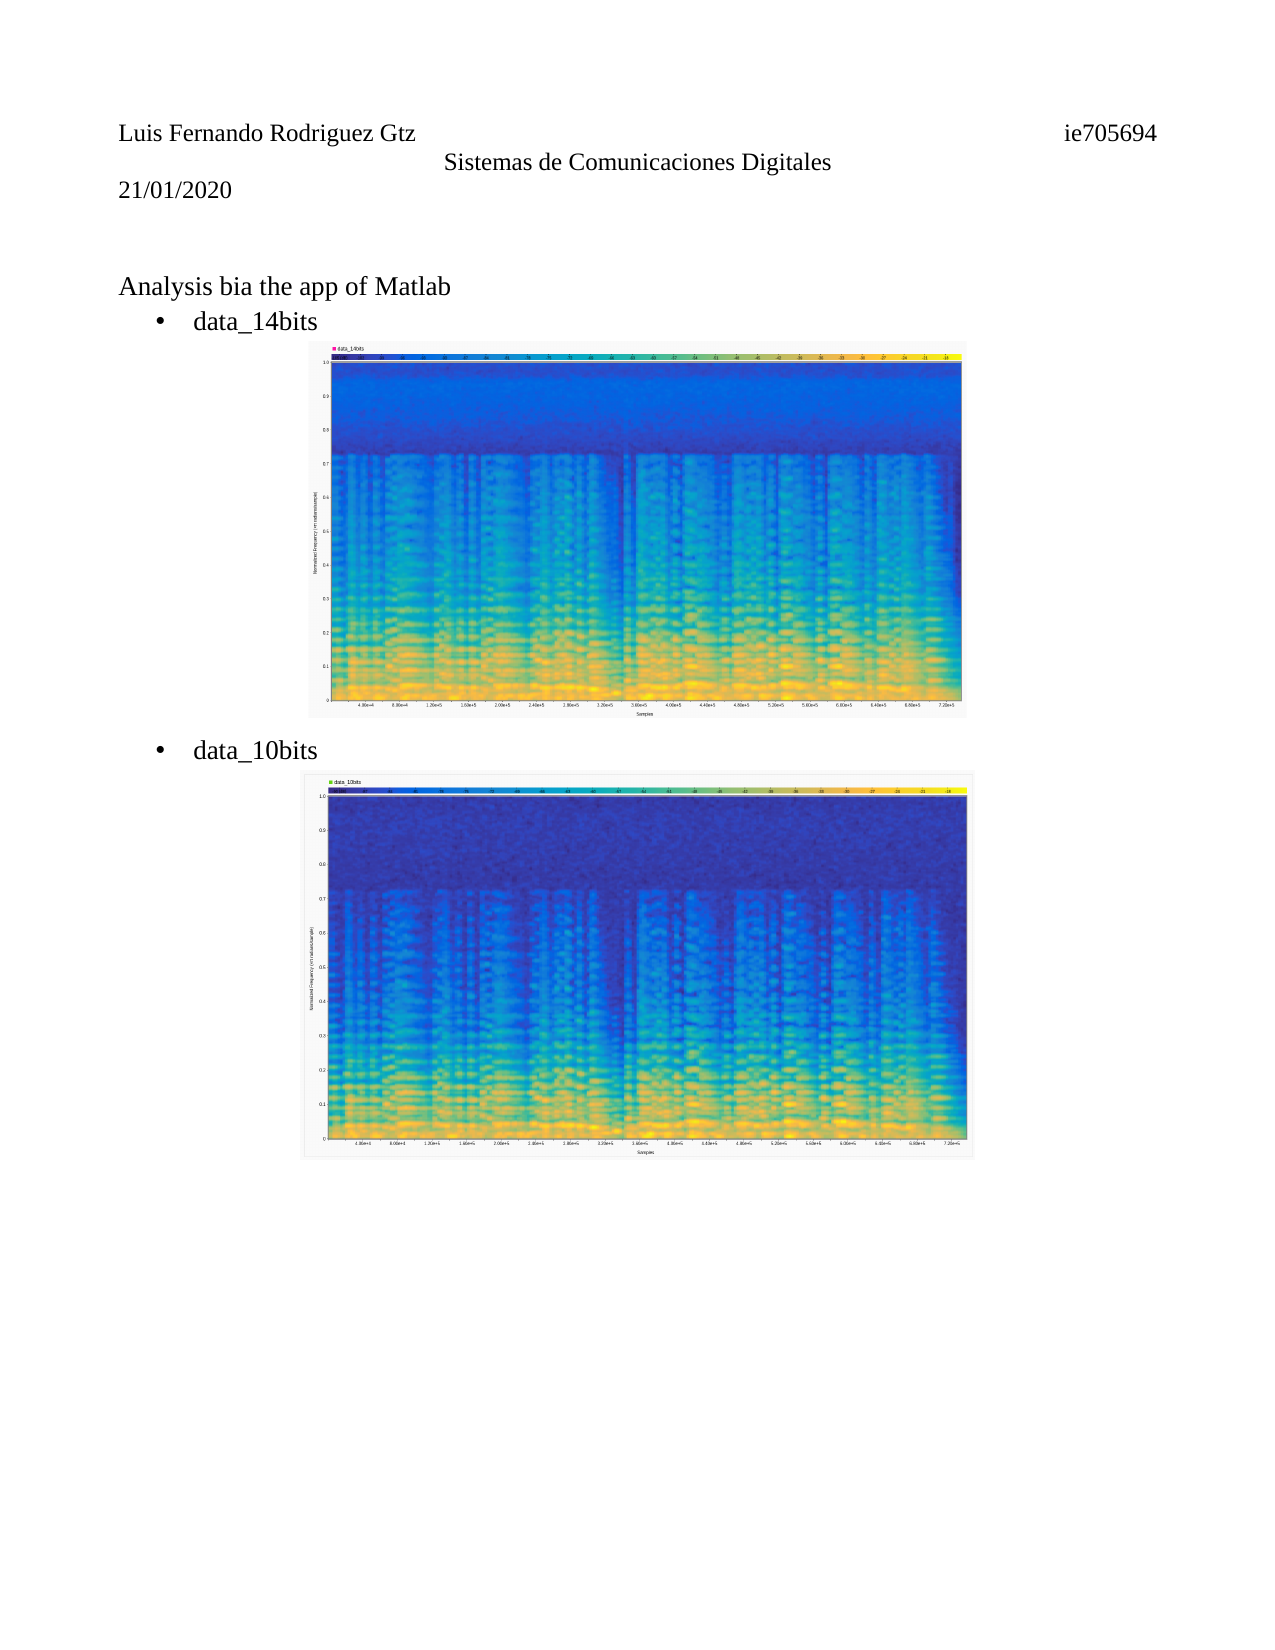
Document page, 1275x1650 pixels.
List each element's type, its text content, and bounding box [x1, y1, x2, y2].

list data_10bits [156, 734, 1157, 766]
text Analysis bia the app of Matlab [118, 269, 1157, 301]
list data_14bits [156, 305, 1157, 337]
picture [300, 770, 975, 1160]
picture [308, 341, 967, 718]
